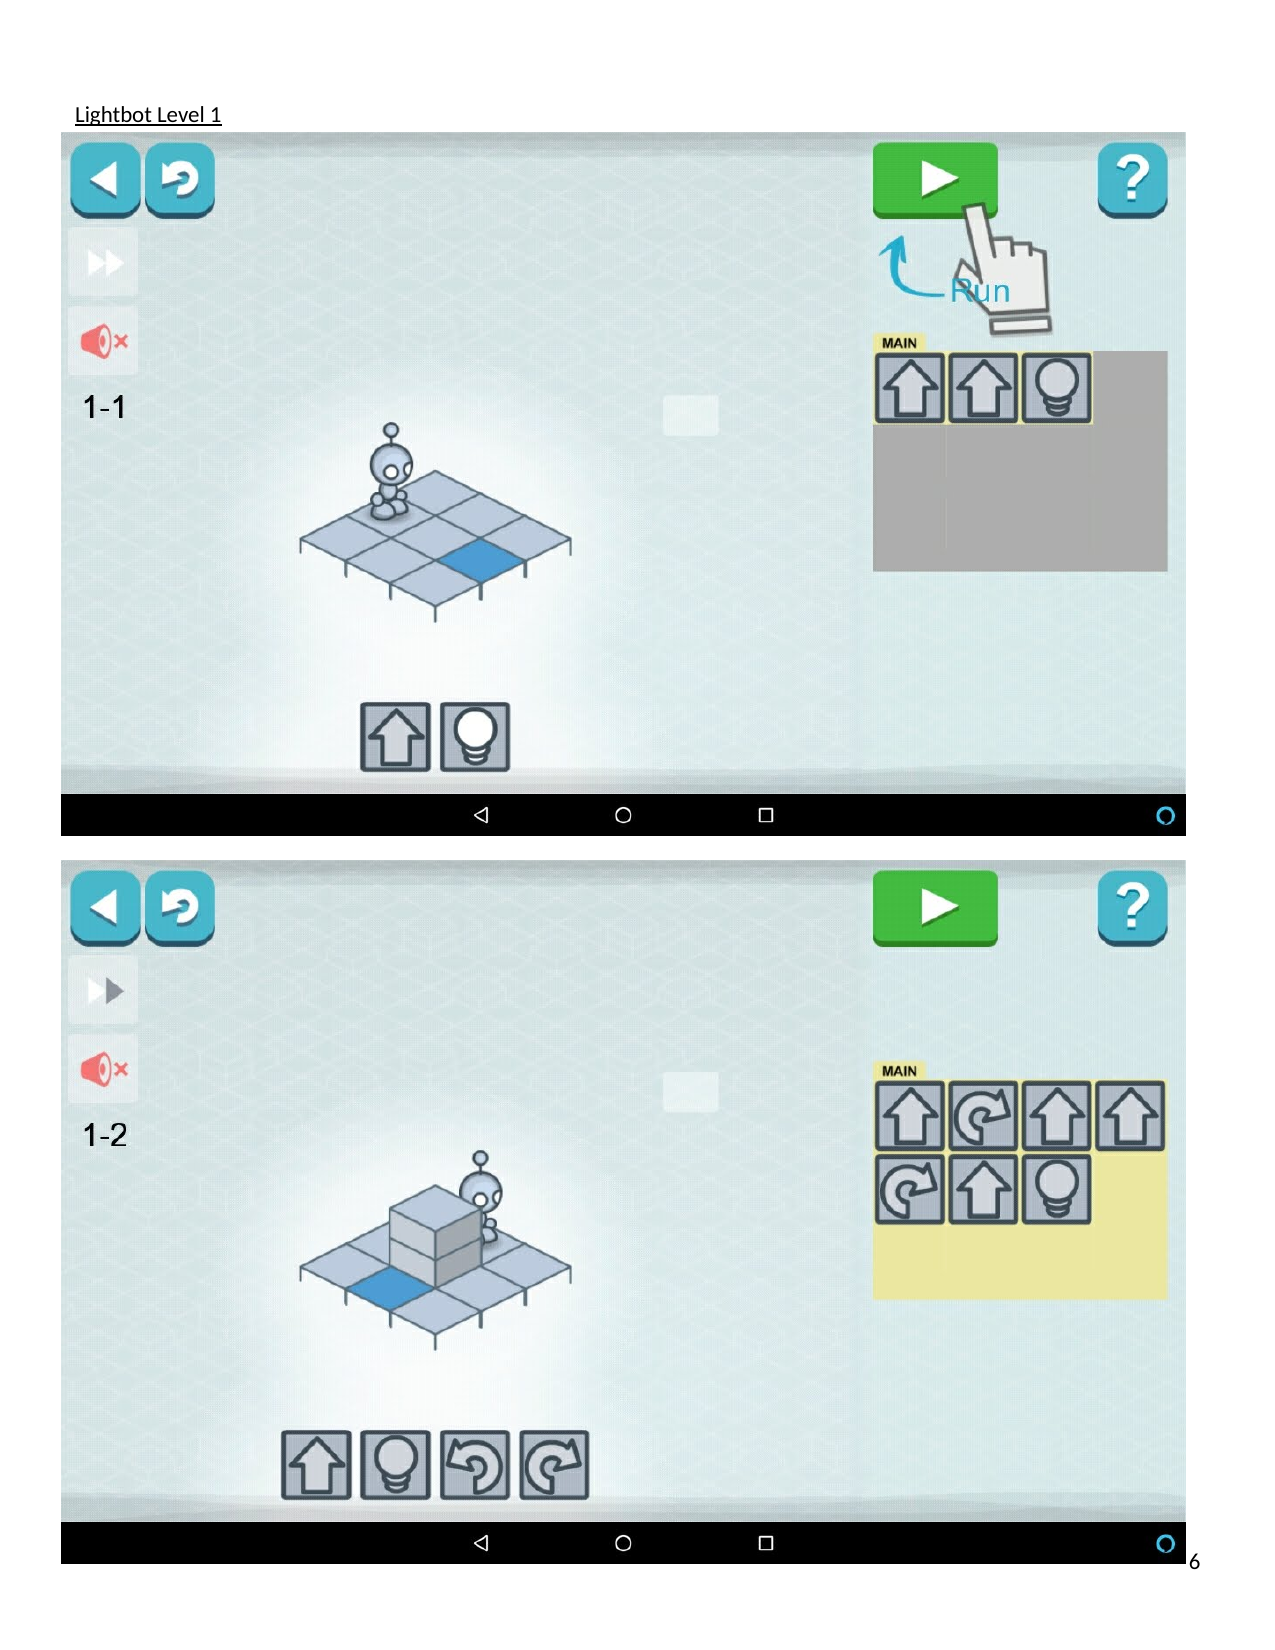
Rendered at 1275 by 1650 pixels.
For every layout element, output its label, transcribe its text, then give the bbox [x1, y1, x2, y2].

picture [61, 860, 1186, 1564]
picture [61, 132, 1186, 836]
subtitle Lightbot Level 1 [75, 100, 1200, 128]
